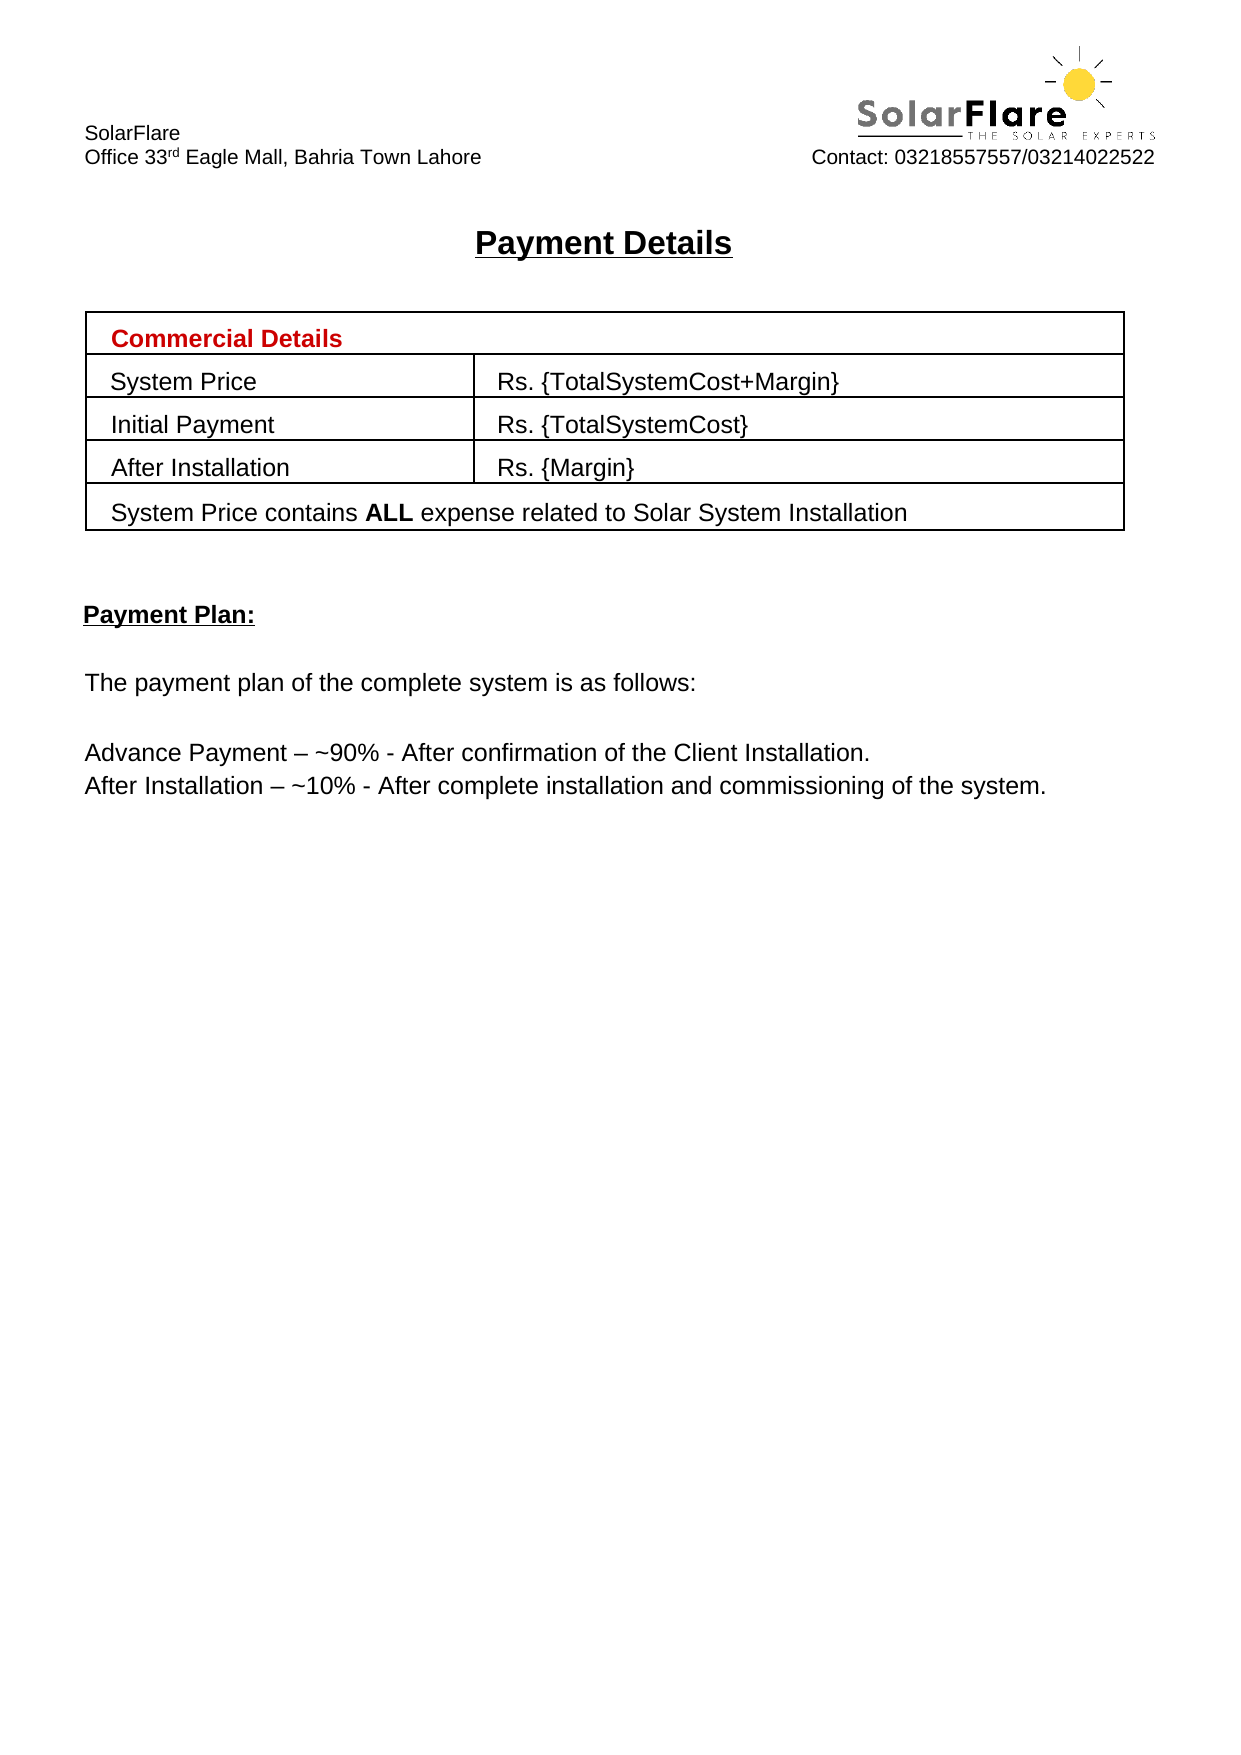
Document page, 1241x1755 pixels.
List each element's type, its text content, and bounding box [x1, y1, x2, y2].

picture [856, 46, 1160, 142]
table_cell After Installation [87, 441, 473, 482]
table_cell System Price [87, 355, 473, 396]
table_cell Initial Payment [87, 398, 473, 439]
table_cell Rs. {TotalSystemCost} [475, 398, 1123, 439]
text Advance Payment – ~90% - After confirmation of the Client Installation. [84, 738, 1007, 766]
table_cell Rs. {Margin} [475, 441, 1123, 482]
table_header Commercial Details [87, 313, 1123, 353]
text Payment Plan: [83, 600, 1159, 628]
text After Installation – ~10% - After complete installation and commissioning of the system. [84, 771, 1093, 799]
subtitle Payment Details [85, 223, 1122, 262]
text The payment plan of the complete system is as follows: [84, 668, 1093, 697]
table_cell System Price contains ALL expense related to Solar System Installation [87, 484, 1123, 529]
table_cell Rs. {TotalSystemCost+Margin} [475, 355, 1123, 396]
